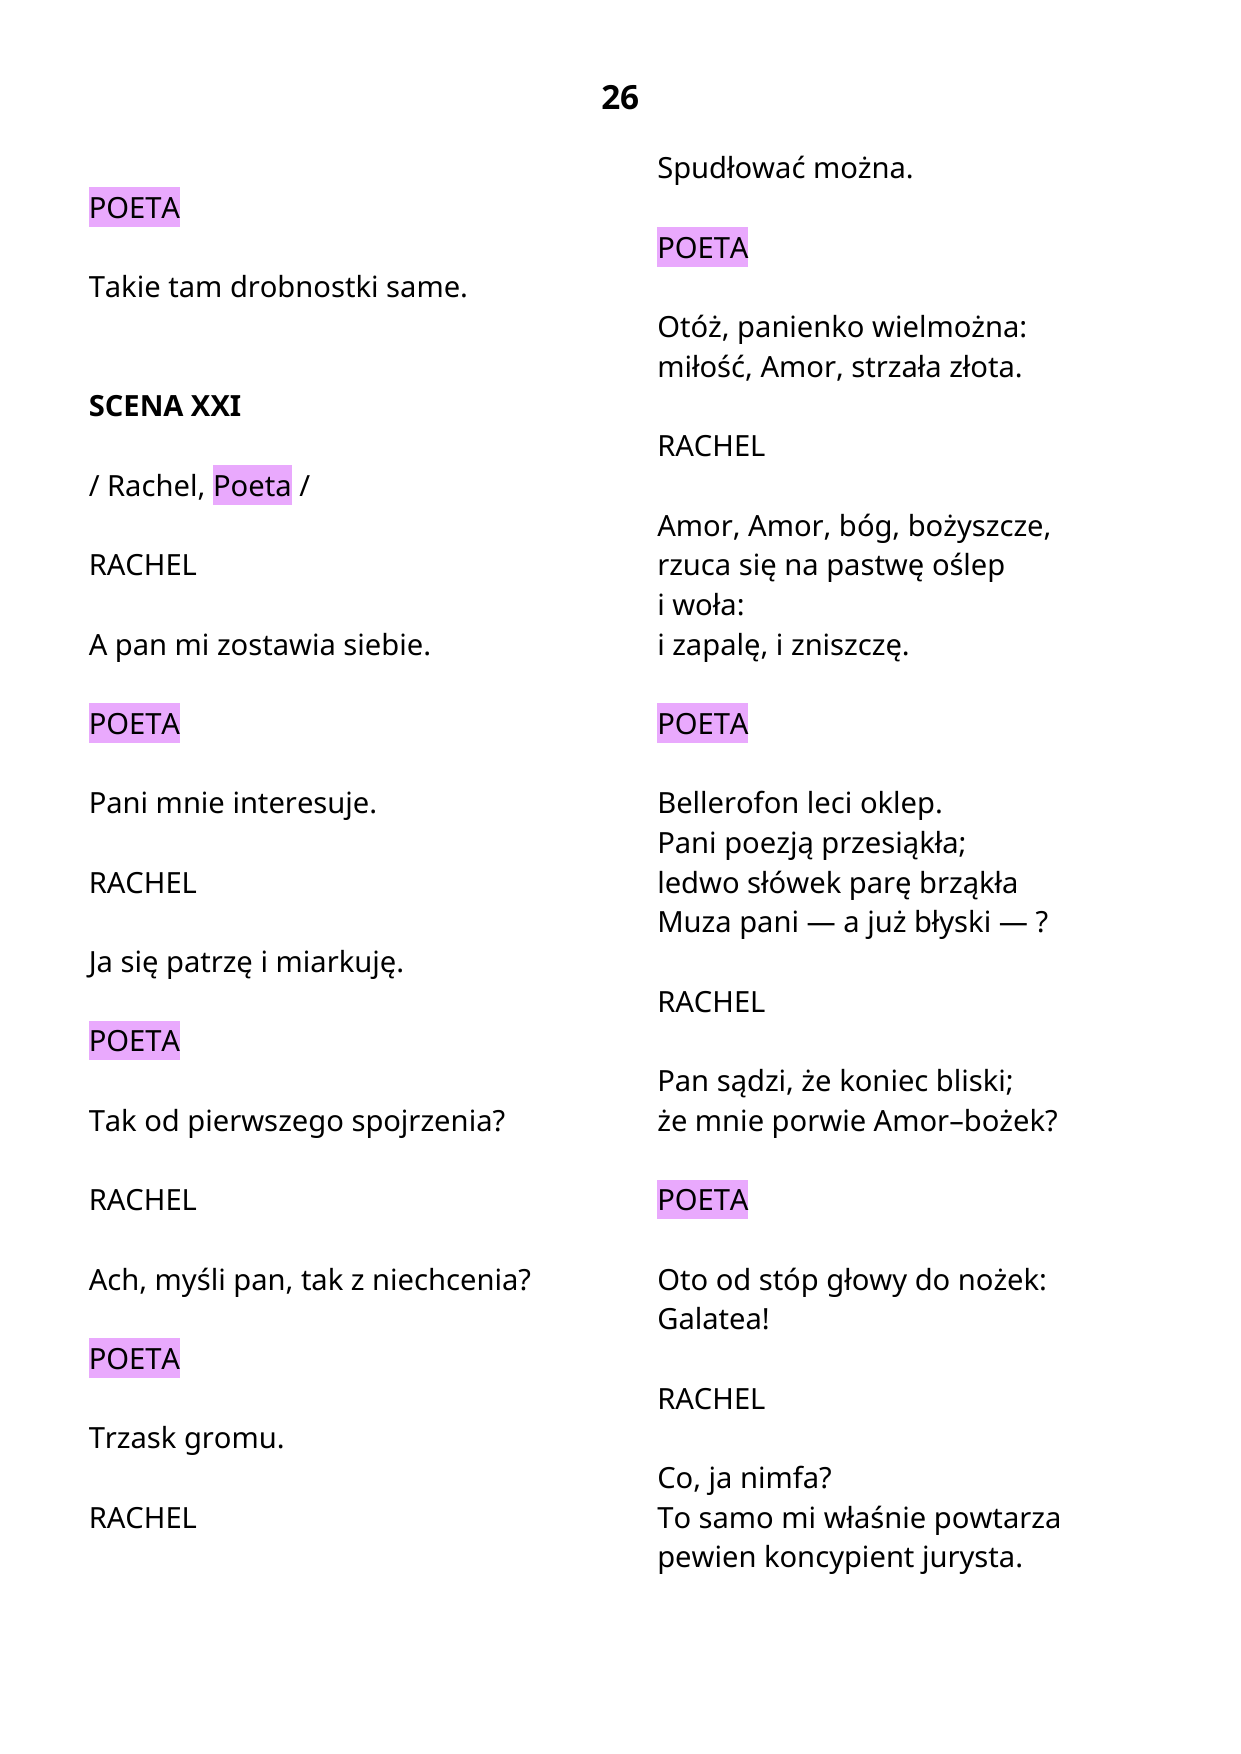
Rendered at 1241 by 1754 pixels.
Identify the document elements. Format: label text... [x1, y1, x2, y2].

text POETA [88, 703, 583, 743]
text RACHEL [657, 981, 1152, 1021]
text Otóż, panienko wielmożna: [657, 306, 1152, 346]
text POETA [657, 227, 1152, 267]
text POETA [88, 187, 583, 227]
text Pan sądzi, że koniec bliski; [657, 1060, 1152, 1100]
text RACHEL [88, 1179, 583, 1219]
text miłość, Amor, strzała złota. [657, 346, 1152, 386]
text Ach, myśli pan, tak z niechcenia? [88, 1259, 583, 1298]
text Ja się patrzę i miarkuję. [88, 941, 583, 981]
text RACHEL [657, 425, 1152, 465]
text A pan mi zostawia siebie. [88, 624, 583, 663]
text Trzask gromu. [88, 1418, 583, 1457]
text Oto od stóp głowy do nożek: [657, 1259, 1152, 1298]
text SCENA XXI [88, 386, 583, 425]
text RACHEL [88, 1497, 583, 1537]
text że mnie porwie Amor–bożek? [657, 1100, 1152, 1140]
text Co, ja nimfa? [657, 1457, 1152, 1497]
text Pani mnie interesuje. [88, 783, 583, 822]
text RACHEL [88, 862, 583, 902]
text Amor, Amor, bóg, bożyszcze, [657, 505, 1152, 544]
text RACHEL [657, 1378, 1152, 1418]
text Spudłować można. [657, 148, 1152, 187]
text POETA [657, 703, 1152, 743]
text Takie tam drobnostki same. [88, 267, 583, 306]
text pewien koncypient jurysta. [657, 1537, 1152, 1576]
text POETA [657, 1179, 1152, 1219]
text / Rachel, Poeta / [88, 465, 583, 505]
text To samo mi właśnie powtarza [657, 1497, 1152, 1537]
text POETA [88, 1338, 583, 1378]
text rzuca się na pastwę oślep [657, 544, 1152, 584]
text Pani poezją przesiąkła; [657, 822, 1152, 862]
text ledwo słówek parę brząkła [657, 862, 1152, 902]
text RACHEL [88, 544, 583, 584]
text Bellerofon leci oklep. [657, 783, 1152, 822]
text Tak od pierwszego spojrzenia? [88, 1100, 583, 1140]
text Galatea! [657, 1298, 1152, 1338]
text i woła: [657, 584, 1152, 624]
text Muza pani — a już błyski — ? [657, 902, 1152, 941]
text POETA [88, 1021, 583, 1060]
text i zapalę, i zniszczę. [657, 624, 1152, 663]
